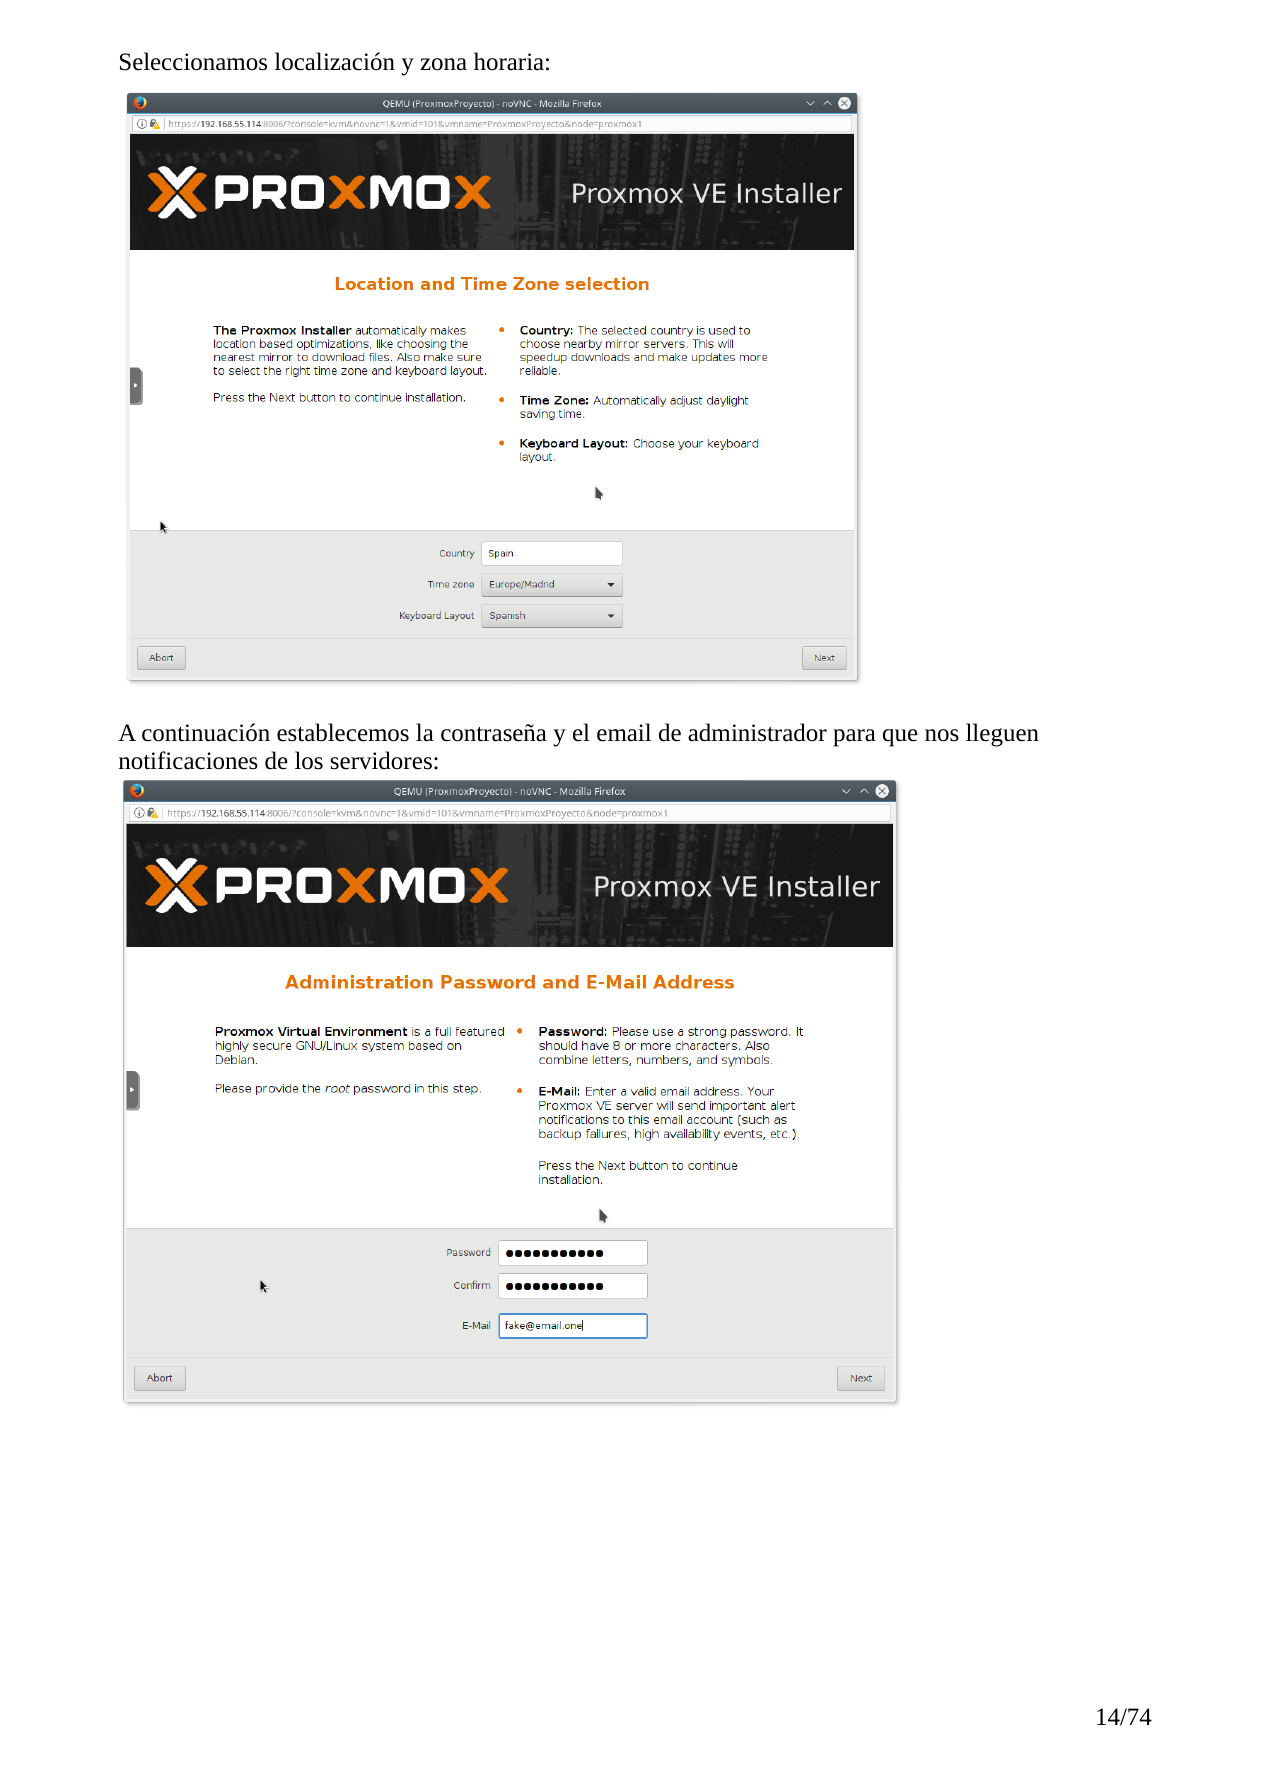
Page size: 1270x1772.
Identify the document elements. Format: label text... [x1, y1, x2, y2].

text A continuación establecemos la contraseña y el email de administrador para que nos lleguen notificaciones de los servidores: [118, 718, 1152, 775]
text Seleccionamos localización y zona horaria: [118, 47, 1152, 76]
picture [118, 775, 905, 1411]
picture [122, 88, 866, 689]
